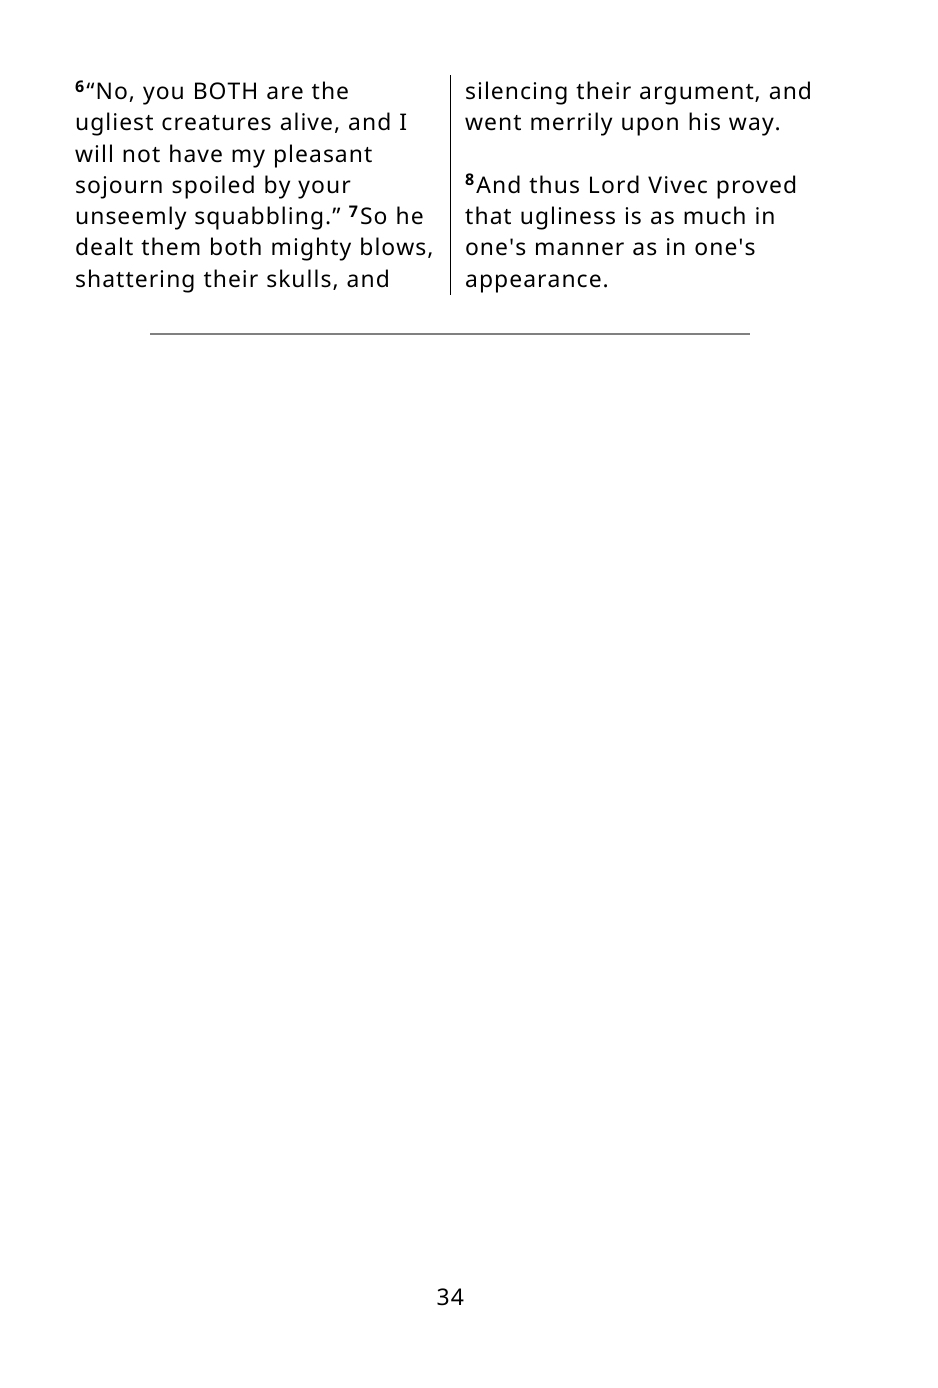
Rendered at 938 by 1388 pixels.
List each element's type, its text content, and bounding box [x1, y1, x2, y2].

text 8And thus Lord Vivec proved that ugliness is as much in one's manner as in one's appearance. [465, 169, 825, 294]
text silencing their argument, and went merrily upon his way. [465, 75, 825, 137]
text 6“No, you BOTH are the ugliest creatures alive, and I will not have my pleasant sojourn spoiled by your unseemly squabbling.” 7So he dealt them both mighty blows, shattering their skulls, and [75, 75, 435, 294]
